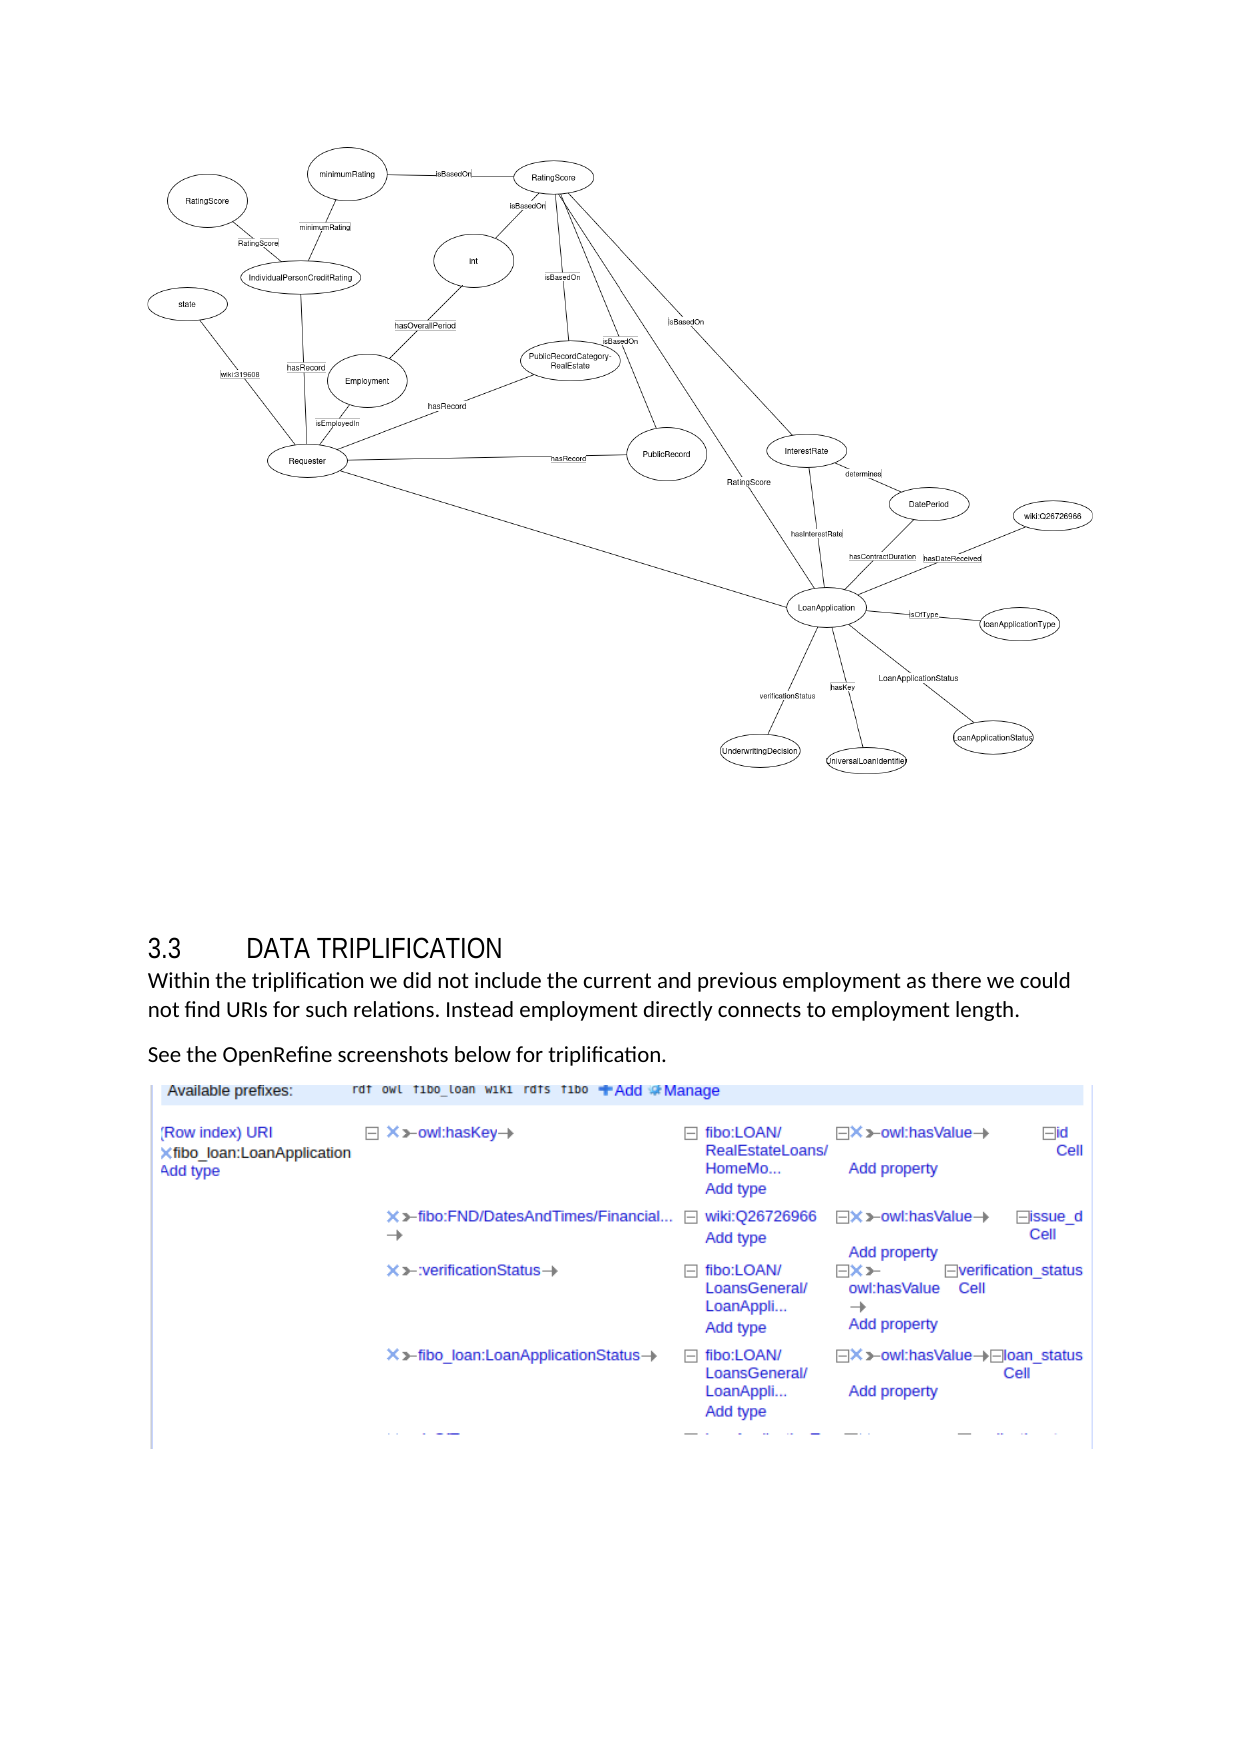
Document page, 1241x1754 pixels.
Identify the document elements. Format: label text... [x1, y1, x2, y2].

text See the OpenRefine screenshots below for triplification. [148, 1040, 1093, 1068]
subtitle Data triplification [148, 932, 1093, 965]
text Within the triplification we did not include the current and previous employment as there we could not find URIs for such relations. Instead employment directly connects to employment length. [148, 966, 1093, 1023]
